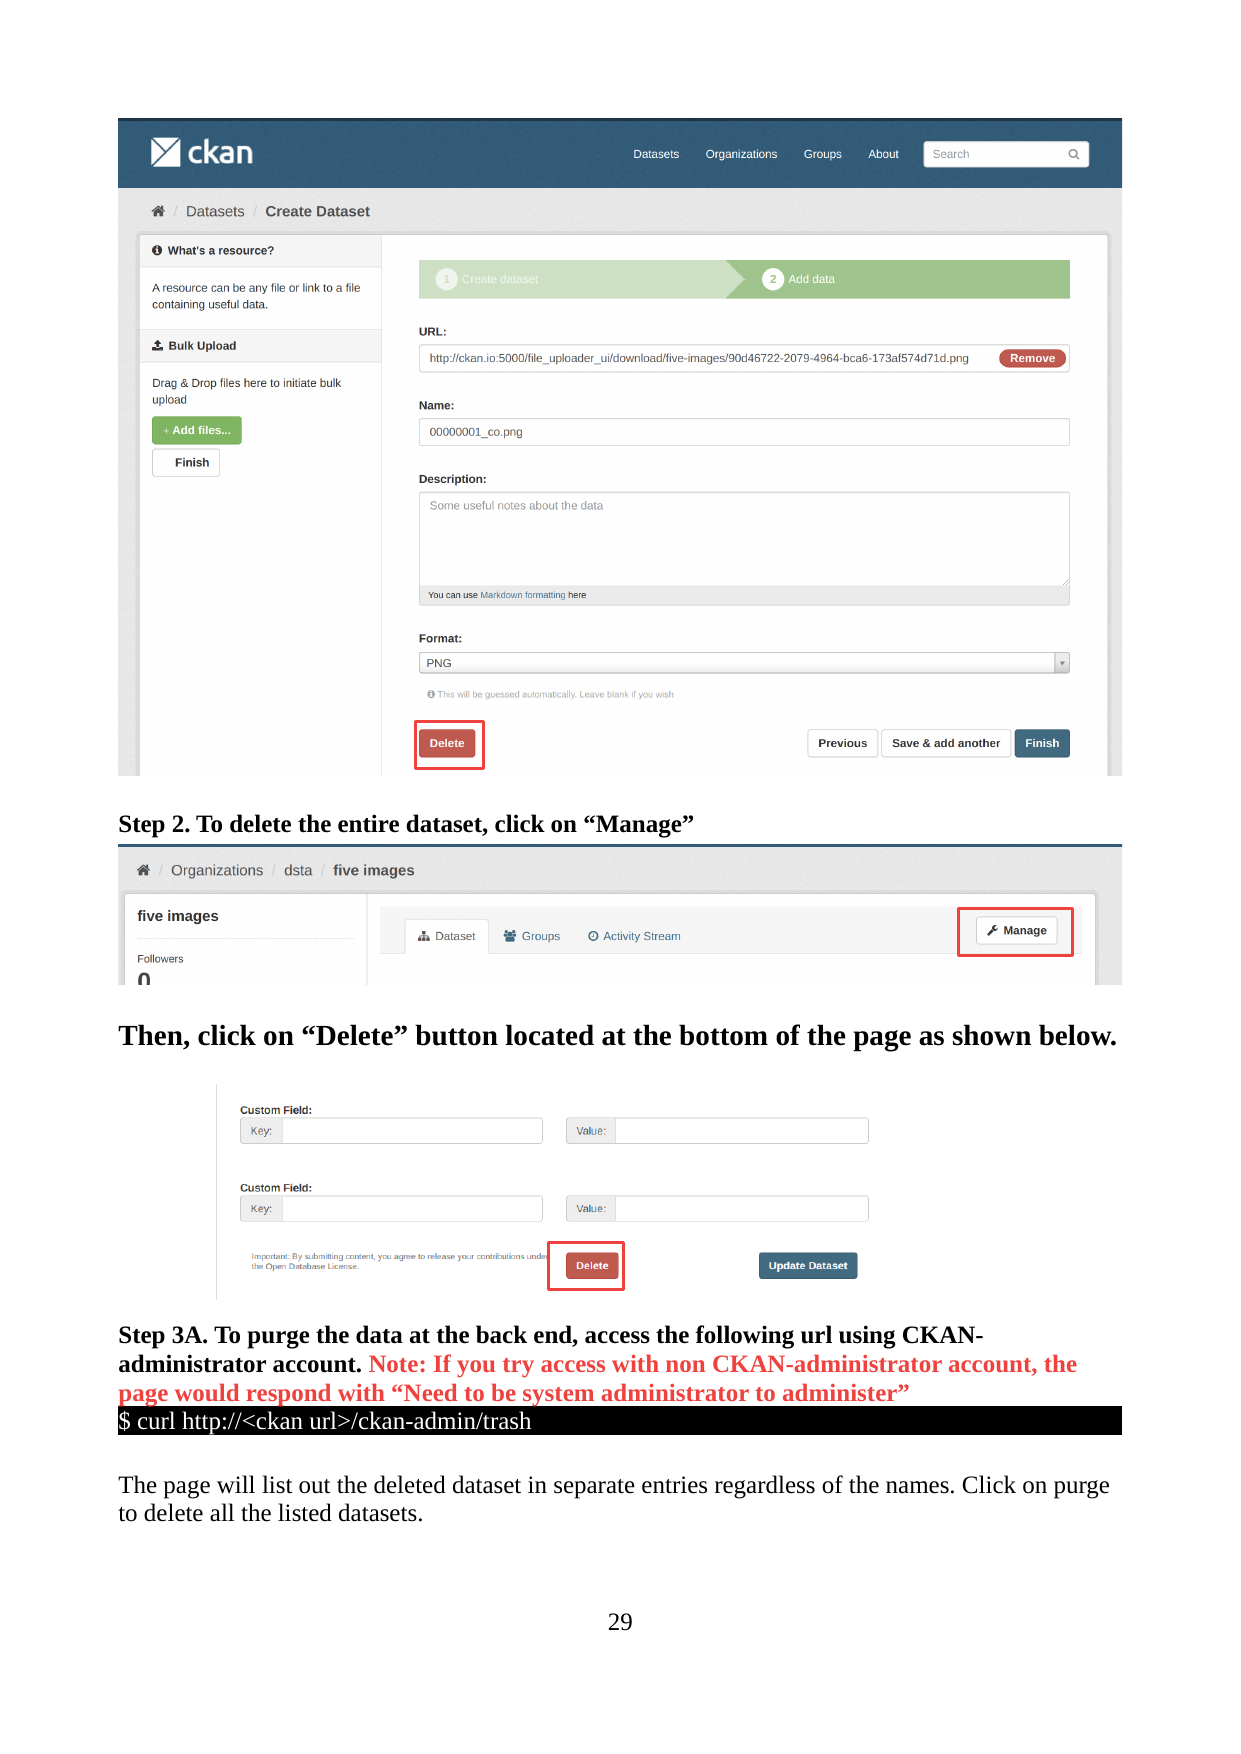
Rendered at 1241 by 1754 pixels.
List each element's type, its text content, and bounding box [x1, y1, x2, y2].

text Step 3A. To purge the data at the back end, access the following url using CKAN-administrator account. Note: If you try access with non CKAN-administrator account, the page would respond with “Need to be system administrator to administer” [118, 1320, 1122, 1406]
text Then, click on “Delete” button located at the bottom of the page as shown below. [118, 1018, 1122, 1052]
text Step 2. To delete the entire dataset, click on “Manage” [118, 809, 1122, 838]
text The page will list out the deleted dataset in separate entries regardless of the names. Click on purge to delete all the listed datasets. [118, 1470, 1122, 1527]
picture [118, 118, 1123, 776]
picture [115, 1295, 892, 1300]
text $ curl http://<ckan url>/ckan-admin/trash [118, 1406, 1122, 1435]
